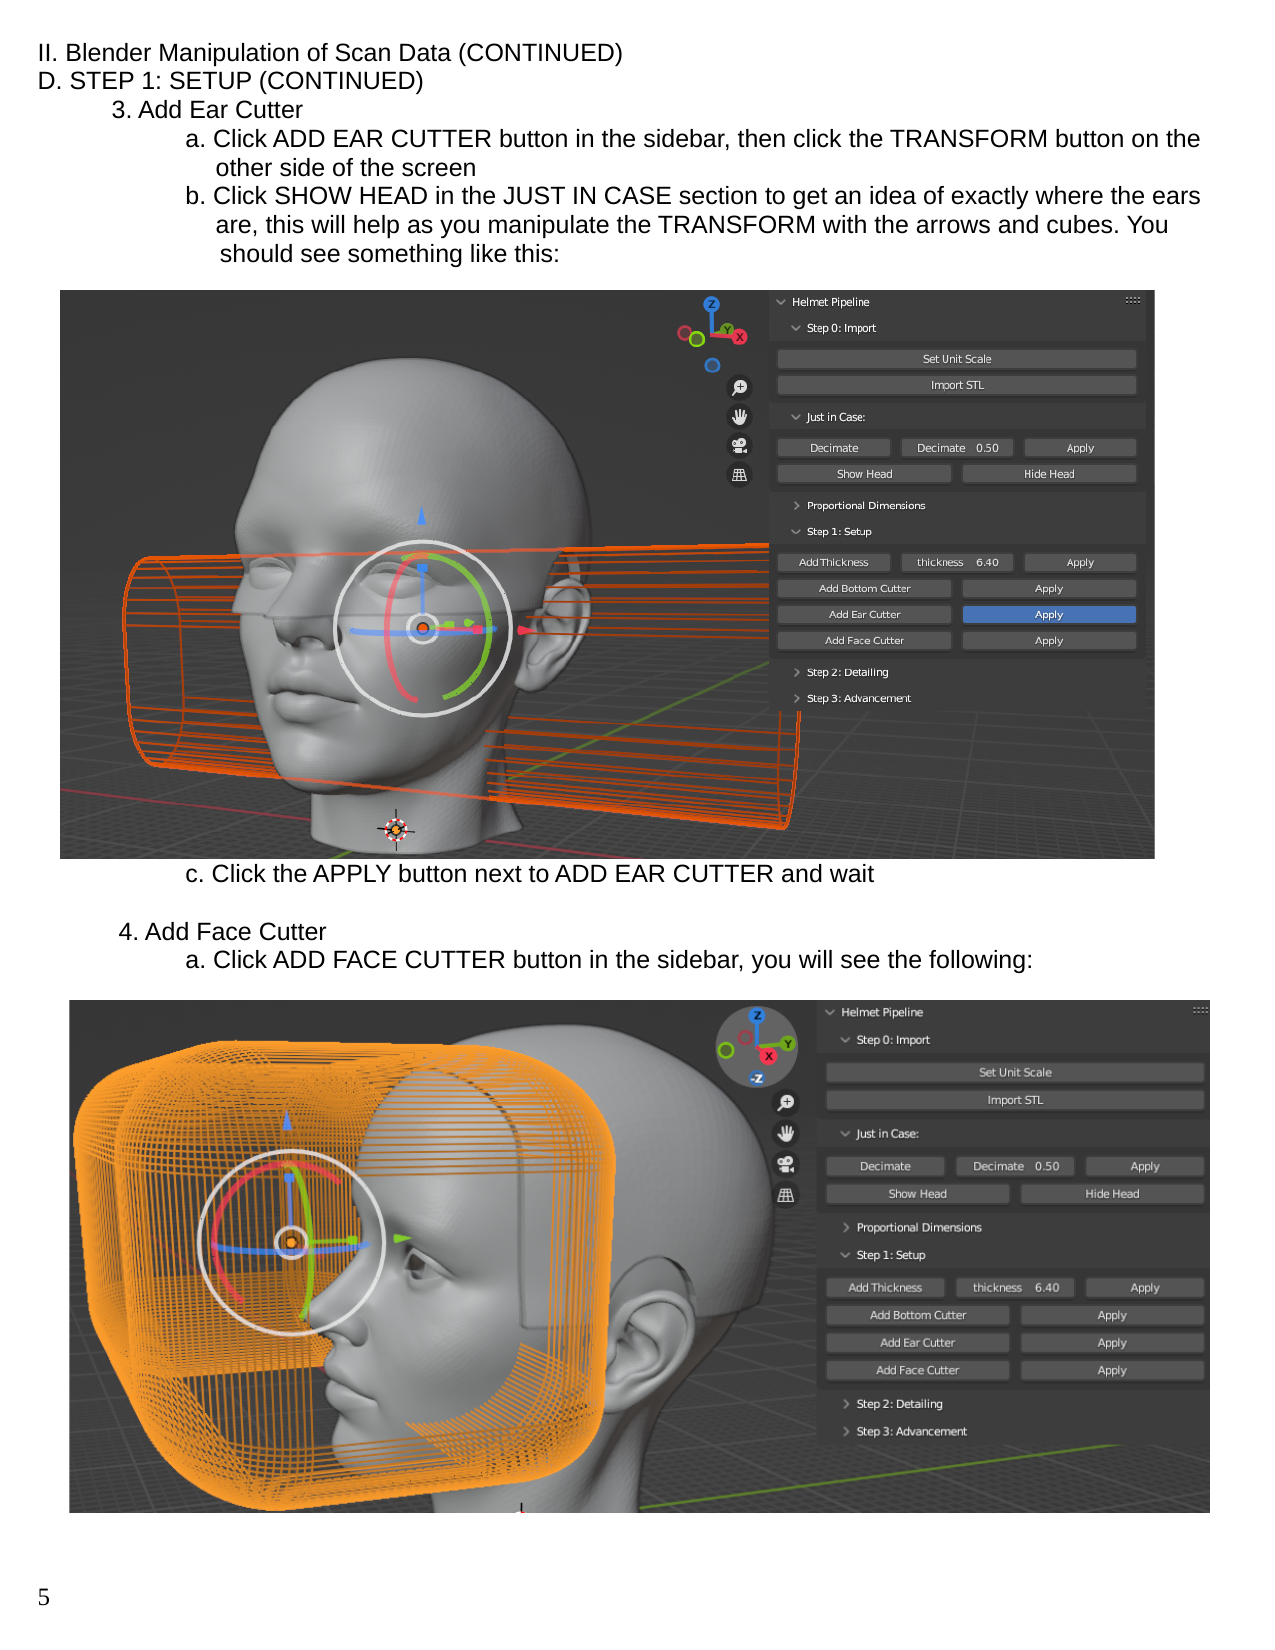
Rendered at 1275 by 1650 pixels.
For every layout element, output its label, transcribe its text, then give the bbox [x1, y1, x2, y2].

text a. Click ADD FACE CUTTER button in the sidebar, you will see the following: [37, 945, 1237, 974]
text II. Blender Manipulation of Scan Data (CONTINUED) [37, 37, 1237, 66]
picture [60, 290, 1155, 859]
text D. STEP 1: SETUP (CONTINUED) [37, 66, 1237, 95]
text 4. Add Face Cutter [37, 916, 1237, 945]
text c. Click the APPLY button next to ADD EAR CUTTER and wait [37, 267, 1237, 888]
picture [69, 1000, 1210, 1513]
text 3. Add Ear Cutter [37, 95, 1237, 124]
text b. Click SHOW HEAD in the JUST IN CASE section to get an idea of exactly where the ears are, this will help as you manipulate the TRANSFORM with the arrows and cubes. You should see something like this: [37, 181, 1237, 267]
text a. Click ADD EAR CUTTER button in the sidebar, then click the TRANSFORM button on the other side of the screen [37, 124, 1237, 181]
